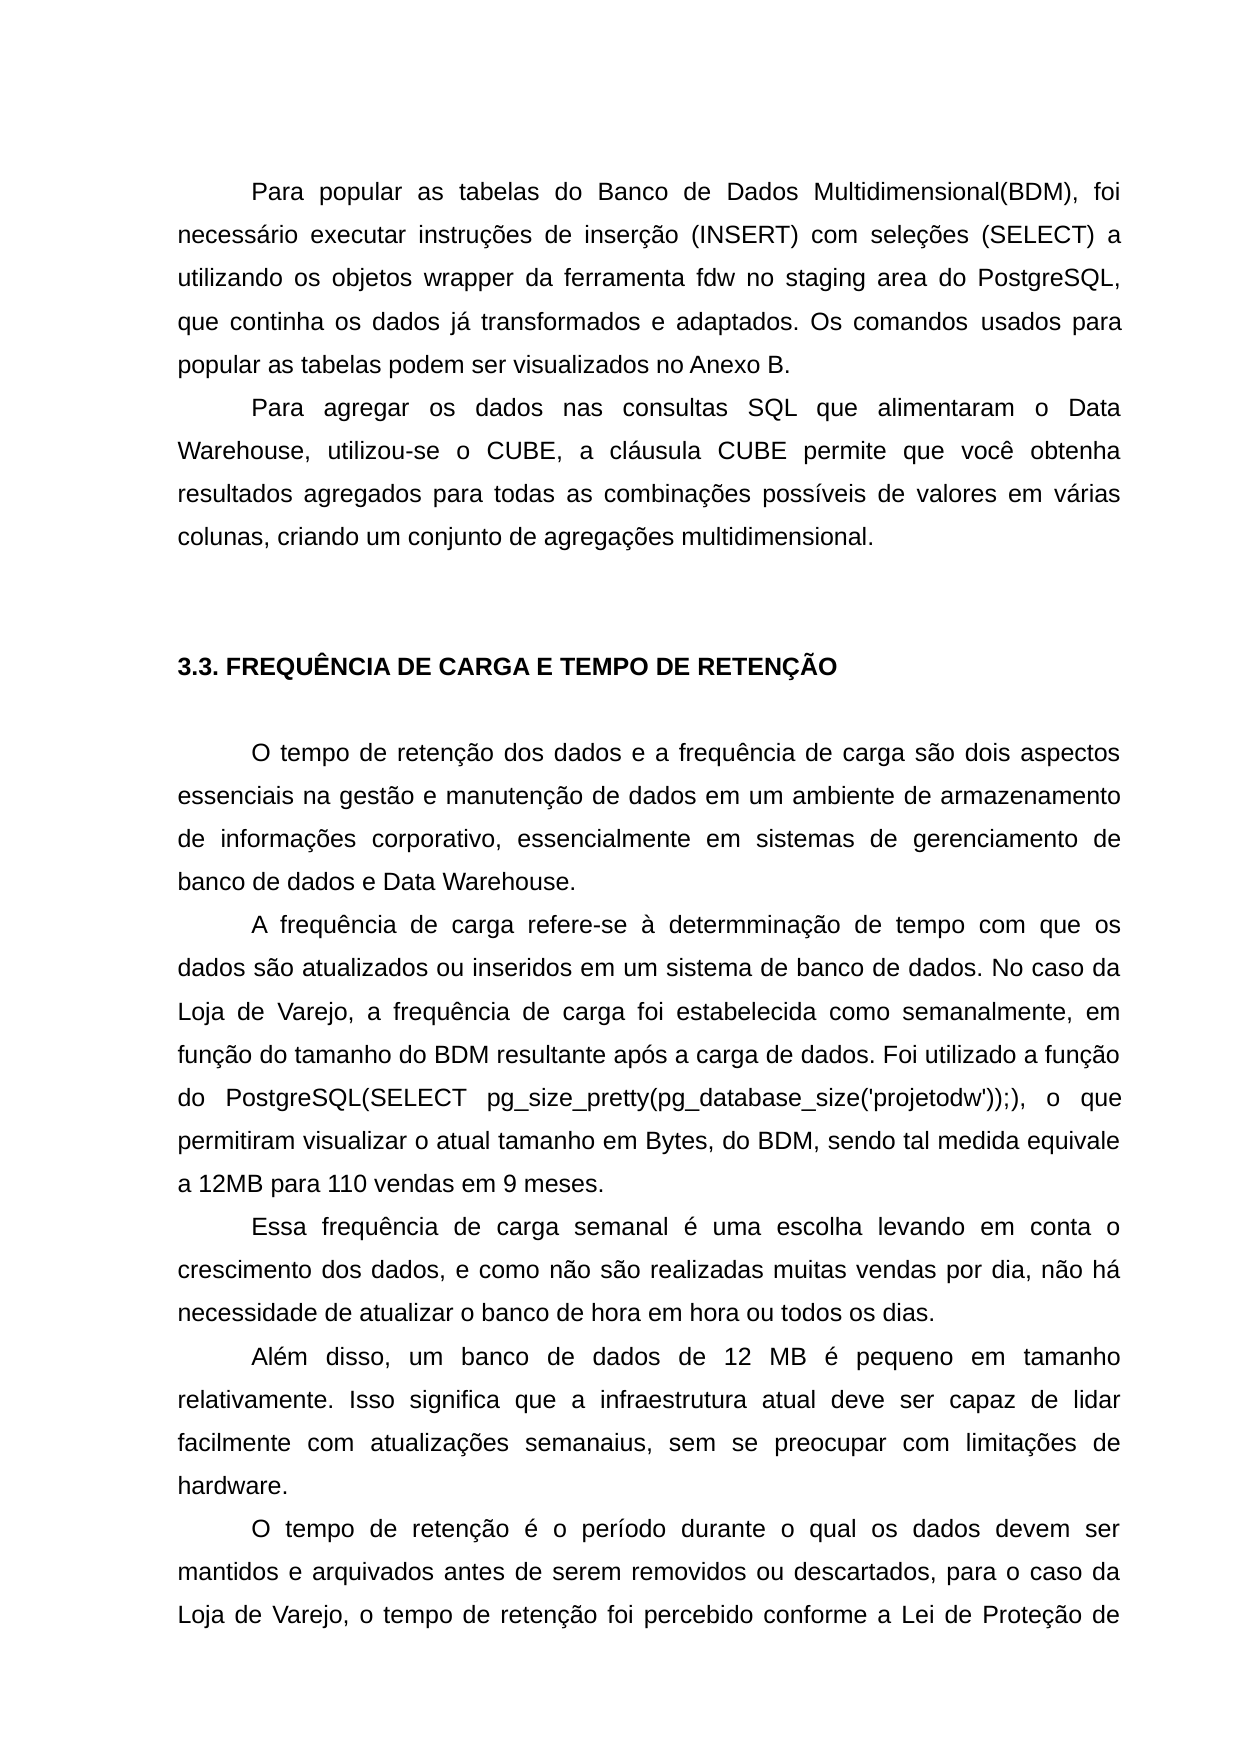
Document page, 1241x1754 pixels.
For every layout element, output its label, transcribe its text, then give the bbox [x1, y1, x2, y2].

text O tempo de retenção dos dados e a frequência de carga são dois aspectos essenciais na gestão e manutenção de dados em um ambiente de armazenamento de informações corporativo, essencialmente em sistemas de gerenciamento de banco de dados e Data Warehouse. [177, 738, 1122, 896]
text Além disso, um banco de dados de 12 MB é pequeno em tamanho relativamente. Isso significa que a infraestrutura atual deve ser capaz de lidar facilmente com atualizações semanaius, sem se preocupar com limitações de hardware. [177, 1342, 1122, 1500]
text O tempo de retenção é o período durante o qual os dados devem ser mantidos e arquivados antes de serem removidos ou descartados, para o caso da Loja de Varejo, o tempo de retenção foi percebido conforme a Lei de Proteção de [177, 1514, 1122, 1629]
text Essa frequência de carga semanal é uma escolha levando em conta o crescimento dos dados, e como não são realizadas muitas vendas por dia, não há necessidade de atualizar o banco de hora em hora ou todos os dias. [177, 1212, 1122, 1327]
text A frequência de carga refere-se à determminação de tempo com que os dados são atualizados ou inseridos em um sistema de banco de dados. No caso da Loja de Varejo, a frequência de carga foi estabelecida como semanalmente, em função do tamanho do BDM resultante após a carga de dados. Foi utilizado a função do PostgreSQL(SELECT pg_size_pretty(pg_database_size('projetodw'));), o que permitiram visualizar o atual tamanho em Bytes, do BDM, sendo tal medida equivale a 12MB para 110 vendas em 9 meses. [177, 910, 1122, 1198]
text 3.3. FREQUÊNCIA DE CARGA E TEMPO DE RETENÇÃO [177, 652, 1122, 680]
text Para popular as tabelas do Banco de Dados Multidimensional(BDM), foi necessário executar instruções de inserção (INSERT) com seleções (SELECT) a utilizando os objetos wrapper da ferramenta fdw no staging area do PostgreSQL, que continha os dados já transformados e adaptados. Os comandos usados para popular as tabelas podem ser visualizados no Anexo B. [177, 177, 1122, 378]
text Para agregar os dados nas consultas SQL que alimentaram o Data Warehouse, utilizou-se o CUBE, a cláusula CUBE permite que você obtenha resultados agregados para todas as combinações possíveis de valores em várias colunas, criando um conjunto de agregações multidimensional. [177, 393, 1122, 551]
